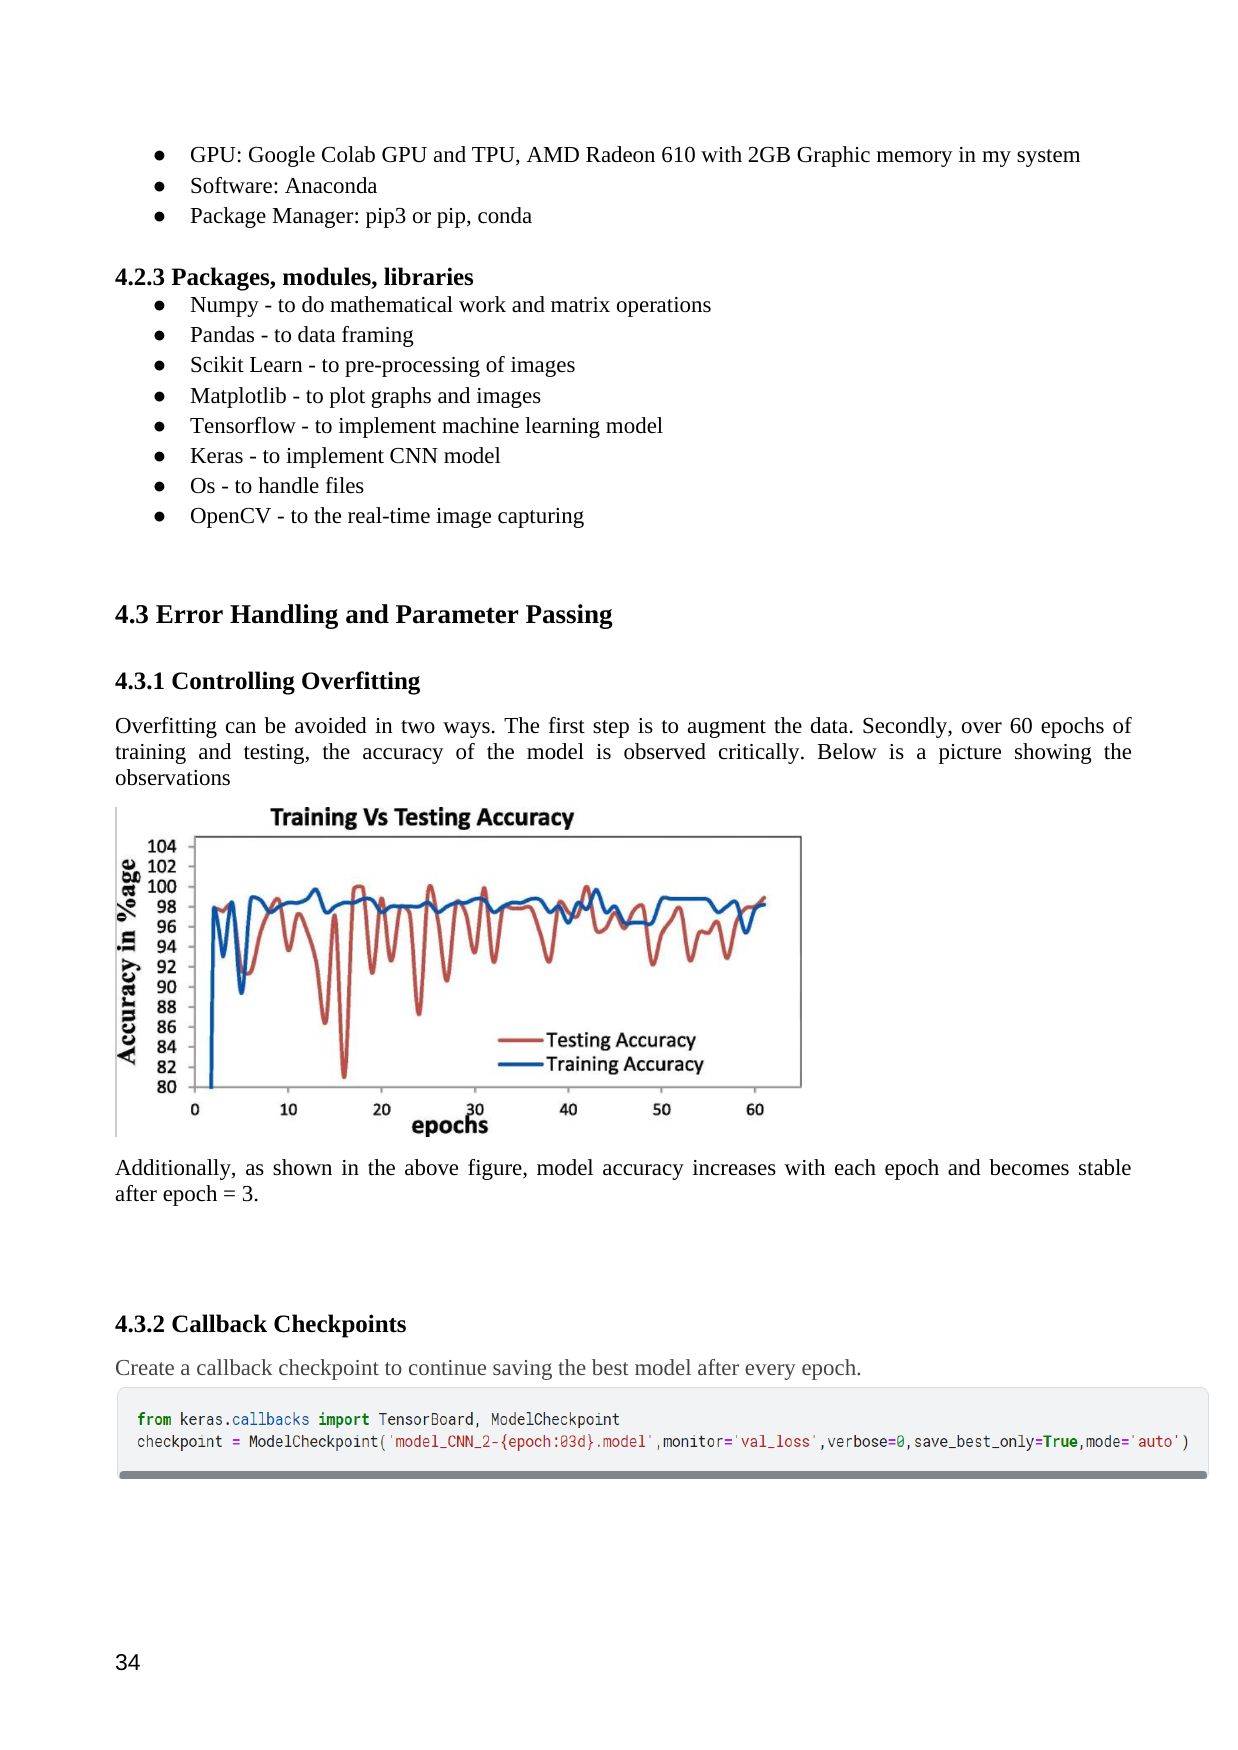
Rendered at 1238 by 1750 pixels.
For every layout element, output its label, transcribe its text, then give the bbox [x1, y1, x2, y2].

list Os - to handle files [152, 472, 1133, 499]
list Keras - to implement CNN model [152, 442, 1133, 468]
picture [115, 807, 802, 1137]
subtitle 4.3.1 Controlling Overfitting [115, 666, 1133, 695]
text Create a callback checkpoint to continue saving the best model after every epoch. [115, 1354, 1133, 1381]
text Overfitting can be avoided in two ways. The first step is to augment the data. Secondly, over 60 epochs of training and testing, the accuracy of the model is observed critically. Below is a picture showing the observations [115, 712, 1133, 791]
list GPU: Google Colab GPU and TPU, AMD Radeon 610 with 2GB Graphic memory in my system [152, 141, 1133, 168]
subtitle 4.3 Error Handling and Parameter Passing [115, 598, 1133, 629]
text Additionally, as shown in the above figure, model accuracy increases with each epoch and becomes stable after epoch = 3. [115, 1154, 1133, 1206]
picture [115, 1384, 1211, 1479]
list Numpy - to do mathematical work and matrix operations [152, 291, 1133, 317]
list Pandas - to data framing [152, 321, 1133, 348]
subtitle 4.3.2 Callback Checkpoints [115, 1309, 1133, 1338]
subtitle 4.2.3 Packages, modules, libraries [115, 262, 1133, 291]
list Matplotlib - to plot graphs and images [152, 382, 1133, 408]
list Package Manager: pip3 or pip, conda [152, 202, 1133, 228]
list Tensorflow - to implement machine learning model [152, 412, 1133, 438]
list OpenCV - to the real-time image capturing [152, 502, 1133, 529]
list Software: Anaconda [152, 172, 1133, 198]
list Scikit Learn - to pre-processing of images [152, 351, 1133, 378]
